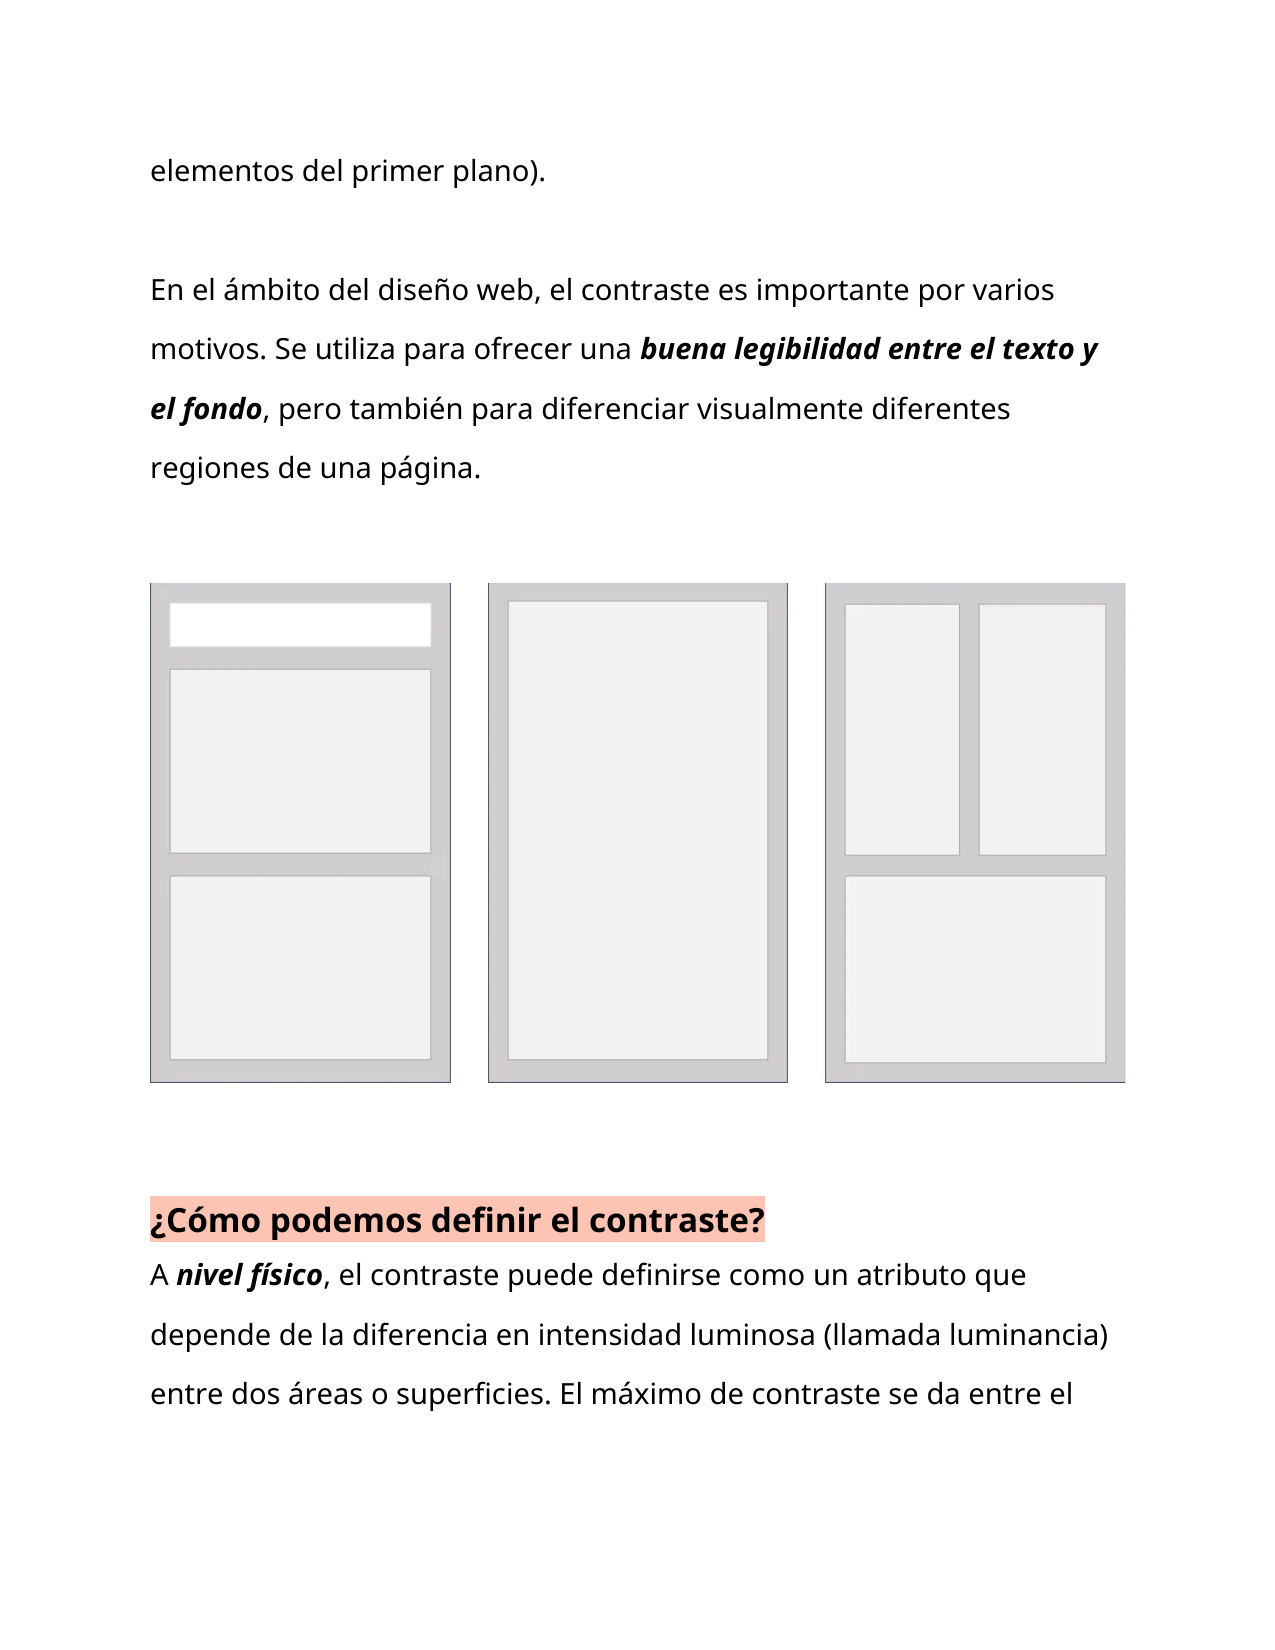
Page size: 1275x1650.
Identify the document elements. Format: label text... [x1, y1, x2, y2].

subtitle ¿Cómo podemos definir el contraste? [765, 1196, 1125, 1242]
text En el ámbito del diseño web, el contraste es importante por varios motivos. Se utiliza para ofrecer una buena legibilidad entre el texto y el fondo, pero también para diferenciar visualmente diferentes regiones de una página. [150, 269, 1125, 487]
picture [150, 583, 1125, 1083]
text elementos del primer plano). [150, 150, 1125, 190]
text A nivel físico, el contraste puede definirse como un atributo que depende de la diferencia en intensidad luminosa (llamada luminancia) entre dos áreas o superficies. El máximo de contraste se da entre el [150, 1254, 1125, 1413]
